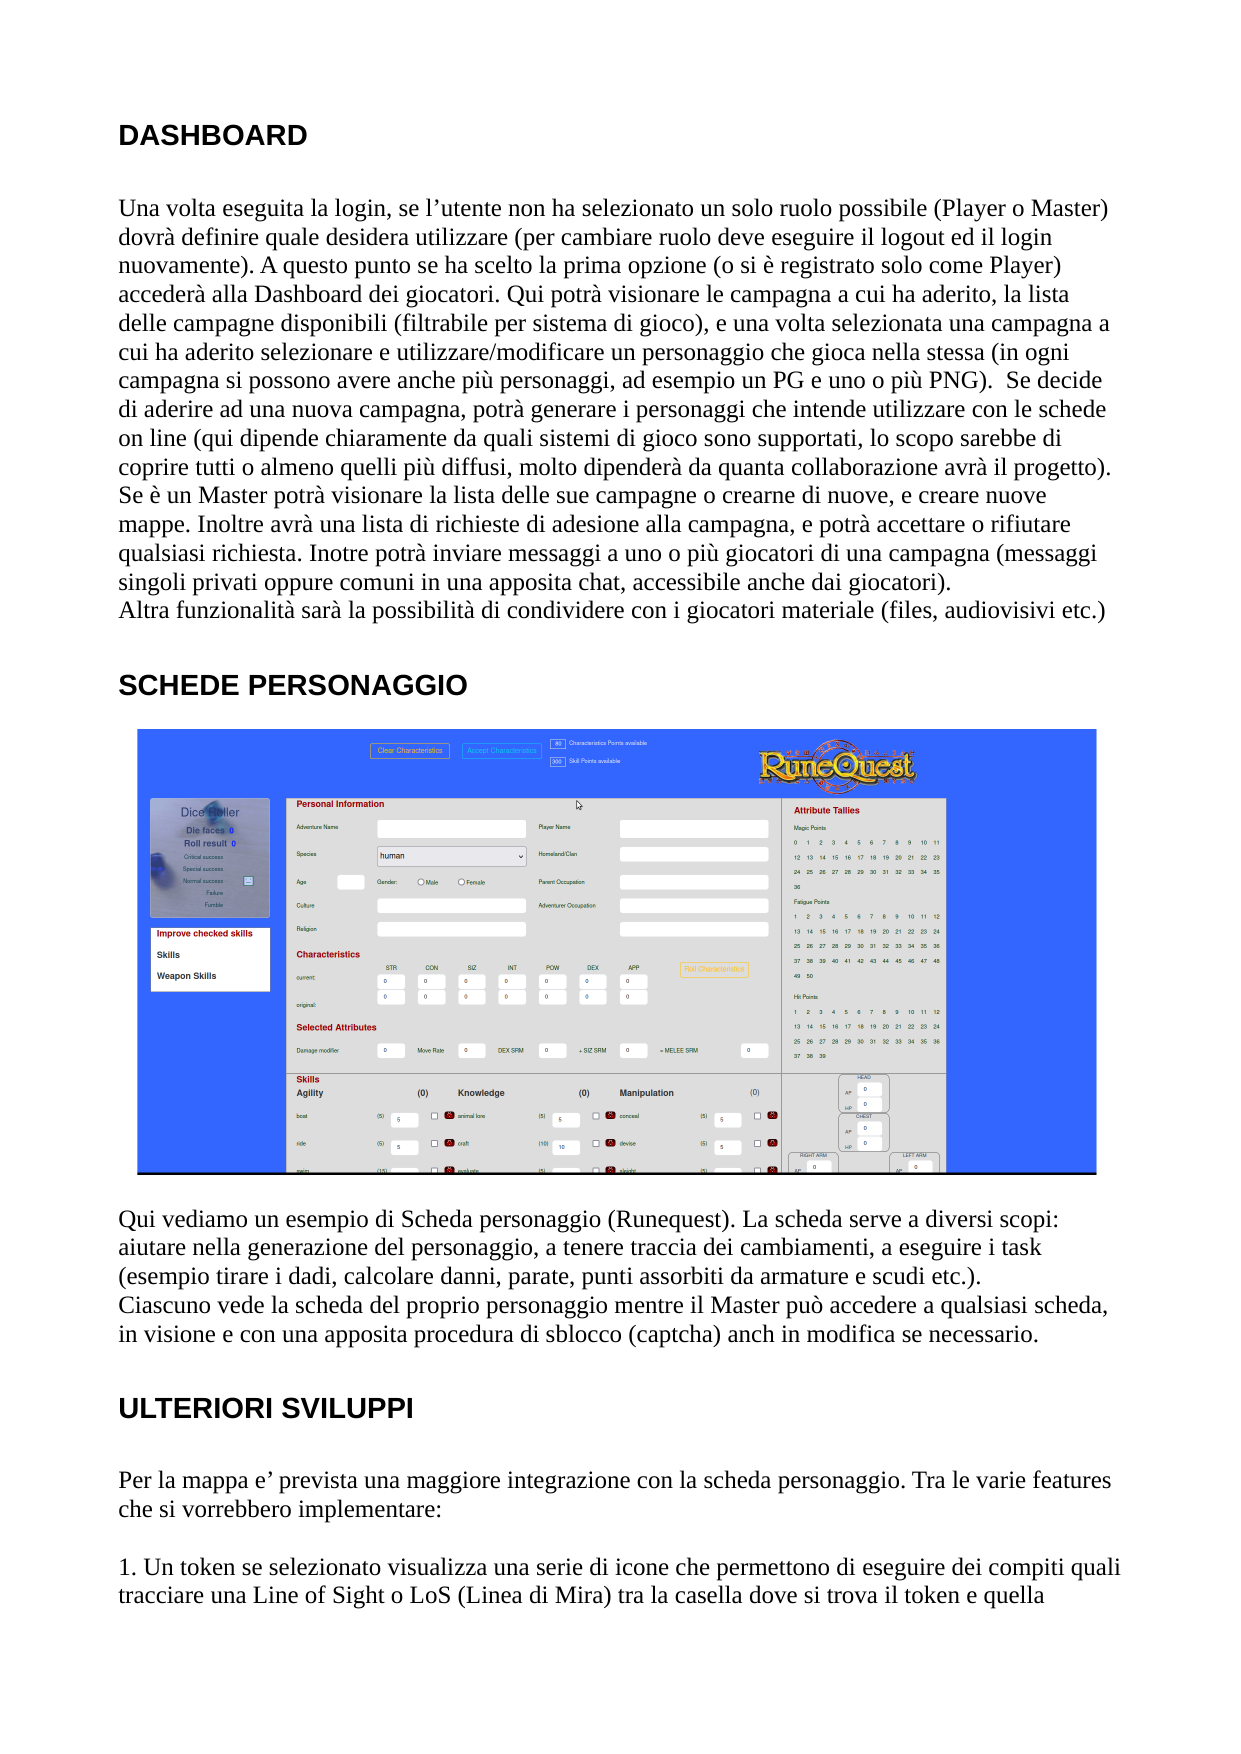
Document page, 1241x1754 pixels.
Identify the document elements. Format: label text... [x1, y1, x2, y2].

text Altra funzionalità sarà la possibilità di condividere con i giocatori materiale (files, audiovisivi etc.) [118, 595, 1122, 624]
picture [137, 729, 1098, 1175]
text Una volta eseguita la login, se l’utente non ha selezionato un solo ruolo possibile (Player o Master) dovrà definire quale desidera utilizzare (per cambiare ruolo deve eseguire il logout ed il login nuovamente). A questo punto se ha scelto la prima opzione (o si è registrato solo come Player) accederà alla Dashboard dei giocatori. Qui potrà visionare le campagna a cui ha aderito, la lista delle campagne disponibili (filtrabile per sistema di gioco), e una volta selezionata una campagna a cui ha aderito selezionare e utilizzare/modificare un personaggio che gioca nella stessa (in ogni campagna si possono avere anche più personaggi, ad esempio un PG e uno o più PNG). Se decide di aderire ad una nuova campagna, potrà generare i personaggi che intende utilizzare con le schede on line (qui dipende chiaramente da quali sistemi di gioco sono supportati, lo scopo sarebbe di coprire tutti o almeno quelli più diffusi, molto dipenderà da quanta collaborazione avrà il progetto). [118, 193, 1122, 480]
text Per la mappa e’ prevista una maggiore integrazione con la scheda personaggio. Tra le varie features che si vorrebbero implementare: [118, 1466, 1122, 1523]
text Ciascuno vede la scheda del proprio personaggio mentre il Master può accedere a qualsiasi scheda, in visione e con una apposita procedura di sblocco (captcha) anch in modifica se necessario. [118, 1290, 1122, 1347]
text 1. Un token se selezionato visualizza una serie di icone che permettono di eseguire dei compiti quali tracciare una Line of Sight o LoS (Linea di Mira) tra la casella dove si trova il token e quella [118, 1552, 1122, 1609]
subtitle SCHEDE PERSONAGGIO [118, 667, 1122, 701]
text Qui vediamo un esempio di Scheda personaggio (Runequest). La scheda serve a diversi scopi: aiutare nella generazione del personaggio, a tenere traccia dei cambiamenti, a eseguire i task (esempio tirare i dadi, calcolare danni, parate, punti assorbiti da armature e scudi etc.). [118, 1204, 1122, 1290]
text Se è un Master potrà visionare la lista delle sue campagne o crearne di nuove, e creare nuove mappe. Inoltre avrà una lista di richieste di adesione alla campagna, e potrà accettare o rifiutare qualsiasi richiesta. Inotre potrà inviare messaggi a uno o più giocatori di una campagna (messaggi singoli privati oppure comuni in una apposita chat, accessibile anche dai giocatori). [118, 480, 1122, 595]
subtitle ULTERIORI SVILUPPI [118, 1391, 1122, 1424]
subtitle DASHBOARD [118, 118, 1122, 152]
